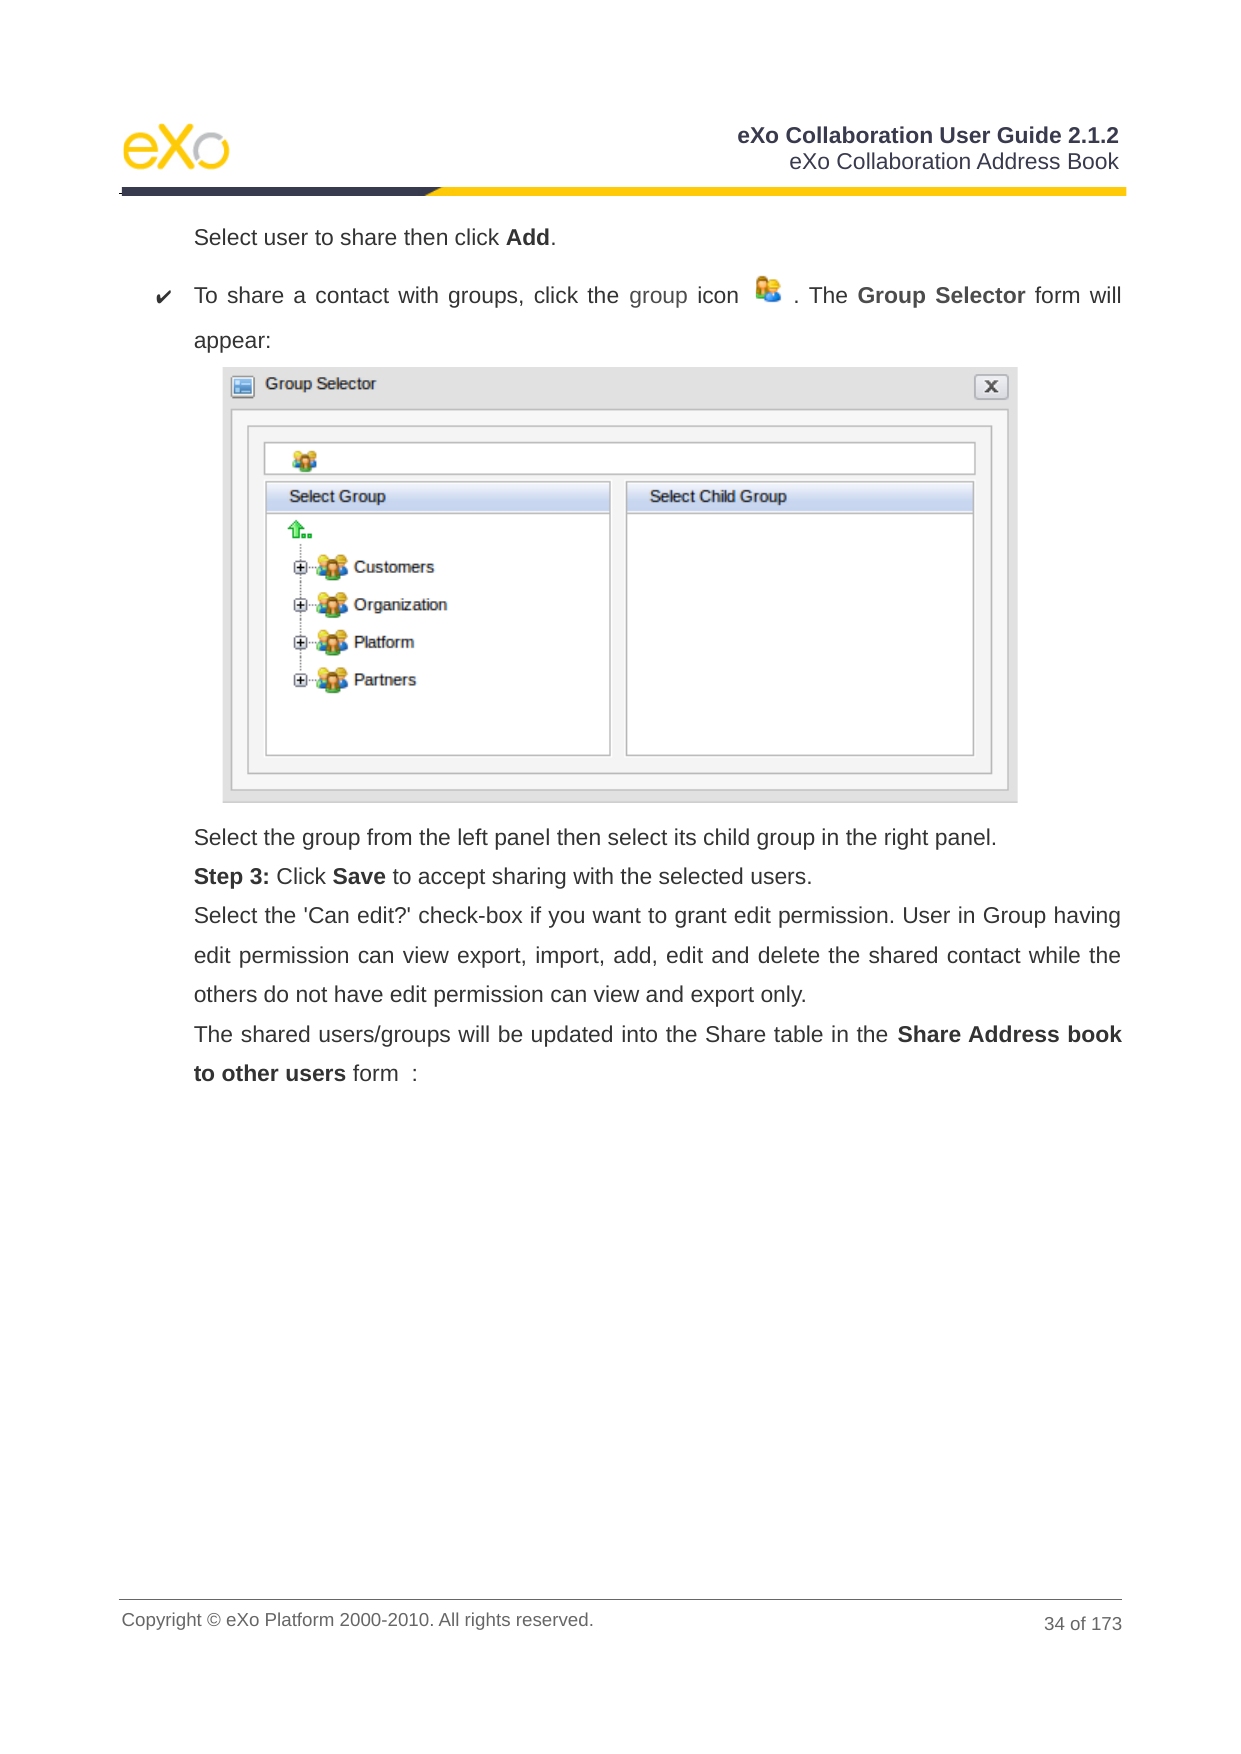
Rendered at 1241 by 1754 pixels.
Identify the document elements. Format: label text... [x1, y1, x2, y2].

list To share a contact with groups, click the group icon . The Group Selector form will appear: [156, 263, 1122, 353]
list The shared users/groups will be updated into the Share table in the Share Address book to other users form : [156, 1021, 1122, 1087]
picture [121, 187, 1127, 196]
list Select user to share then click Add. [156, 223, 1122, 250]
list Select the group from the left panel then select its child group in the right panel. [156, 367, 1122, 850]
picture [755, 270, 786, 307]
list Select the 'Can edit?' check-box if you want to grant edit permission. User in Group having edit permission can view export, import, add, edit and delete the shared contact while the others do not have edit permission can view and export only. [156, 902, 1122, 1008]
picture [123, 123, 230, 170]
list Step 3: Click Save to accept sharing with the selected users. [156, 863, 1122, 889]
picture [222, 367, 1018, 803]
